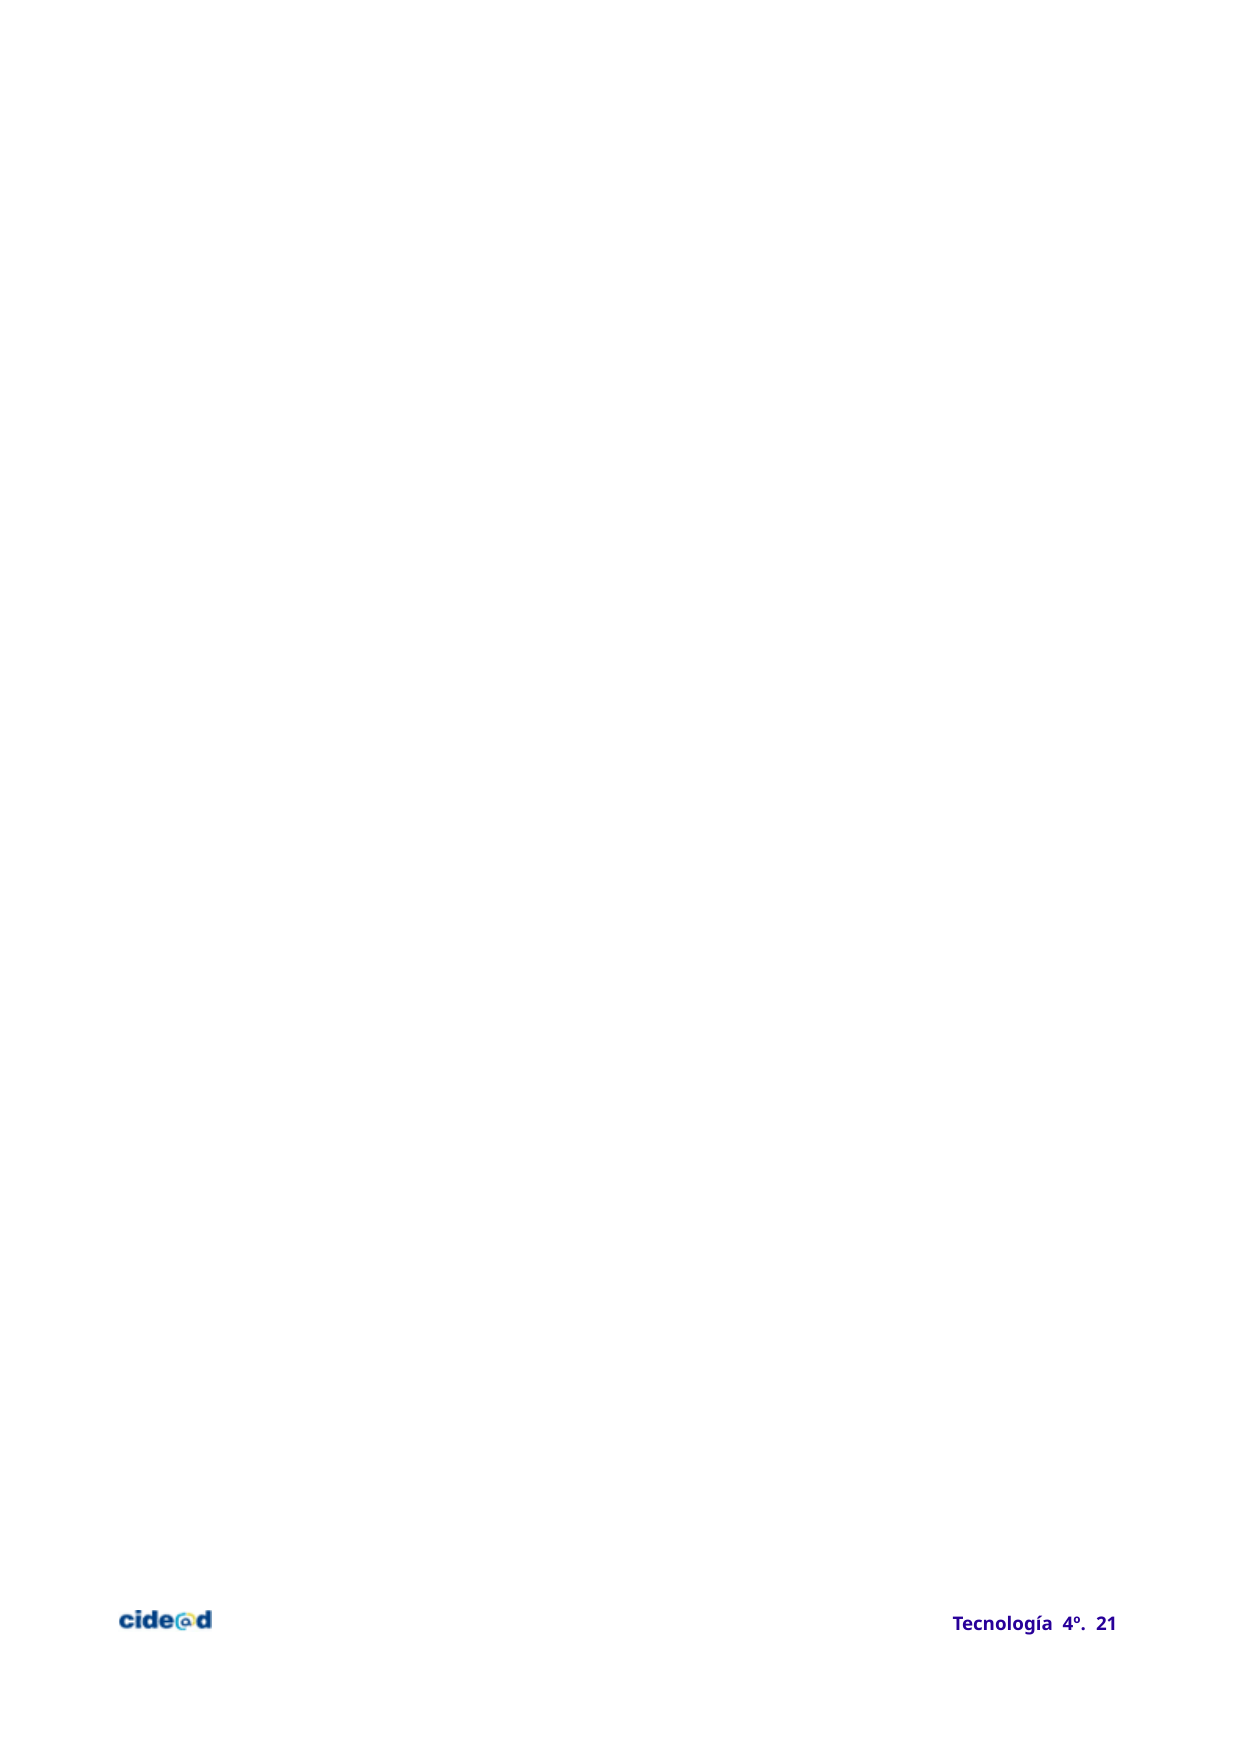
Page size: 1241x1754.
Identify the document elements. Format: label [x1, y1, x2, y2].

picture [118, 1610, 212, 1632]
